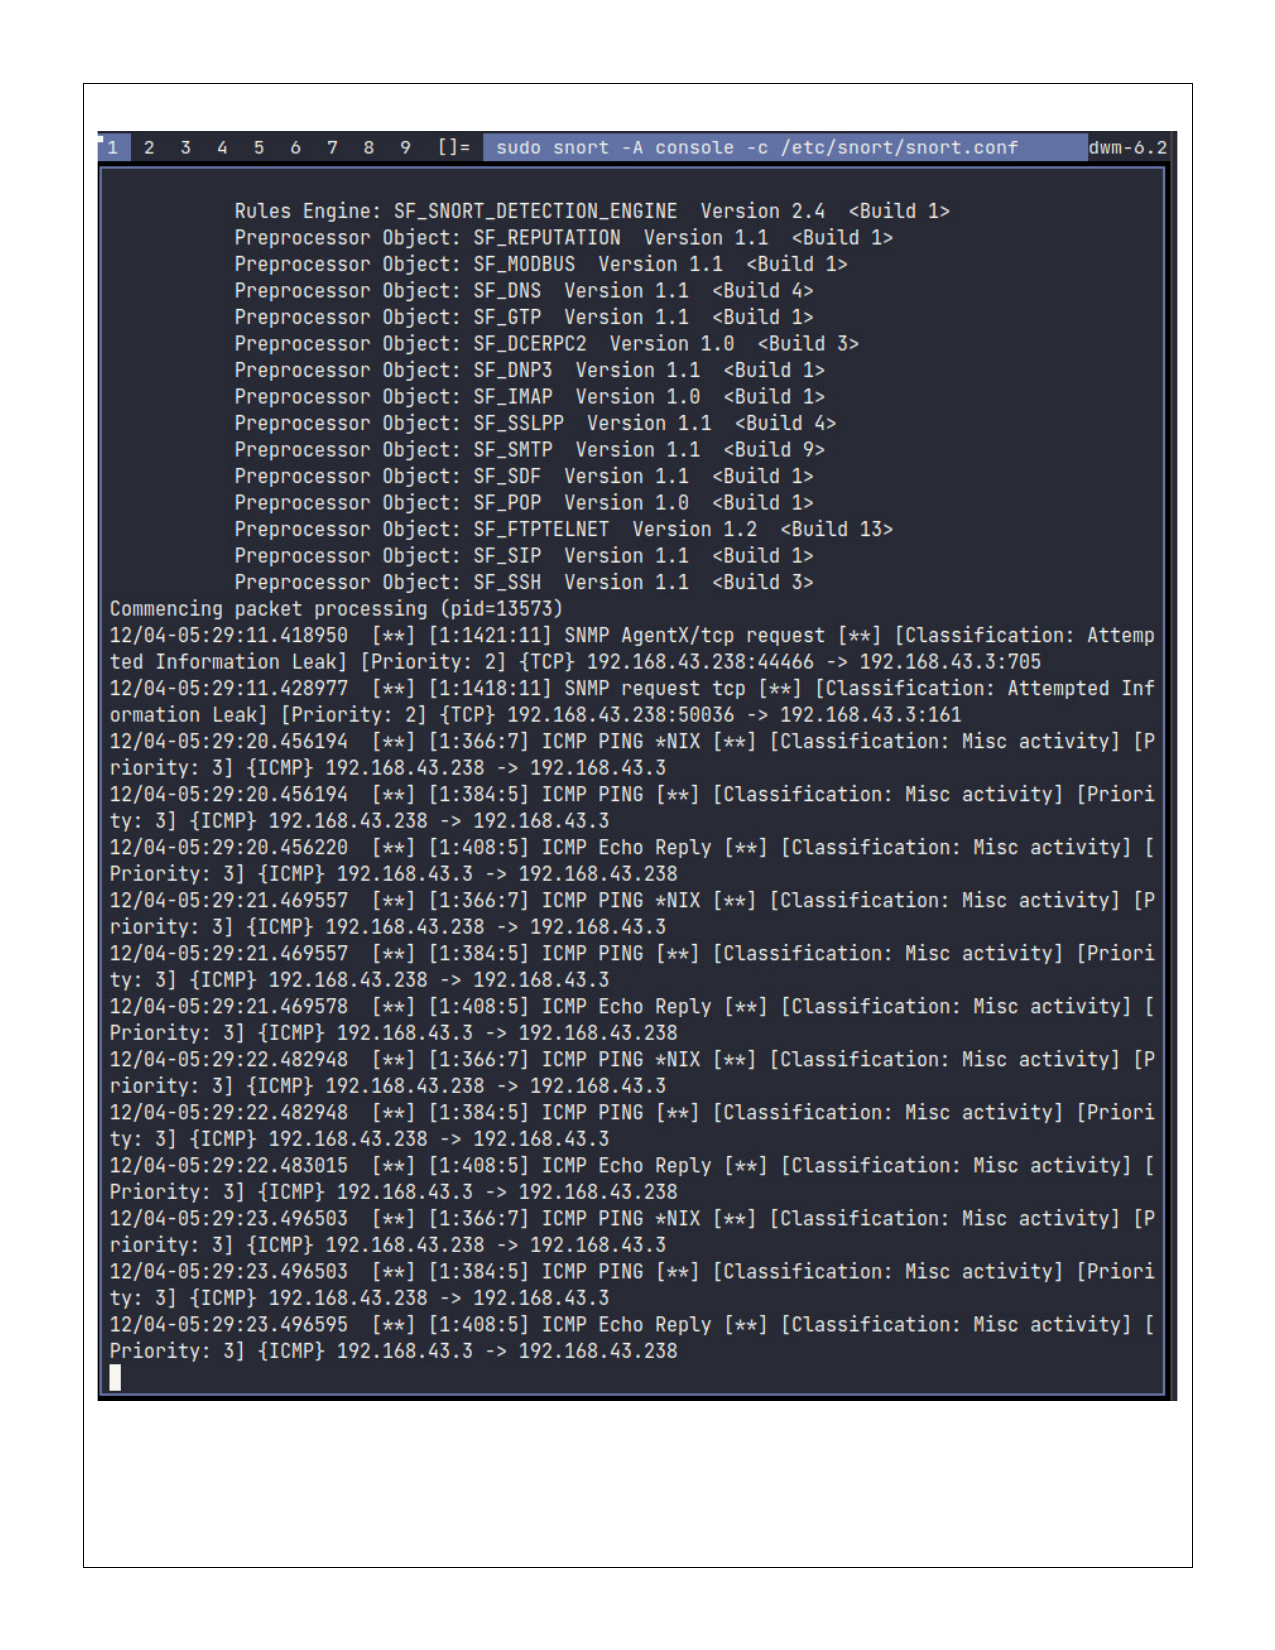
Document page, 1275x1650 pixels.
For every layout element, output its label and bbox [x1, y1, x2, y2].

picture [97, 131, 1178, 1401]
